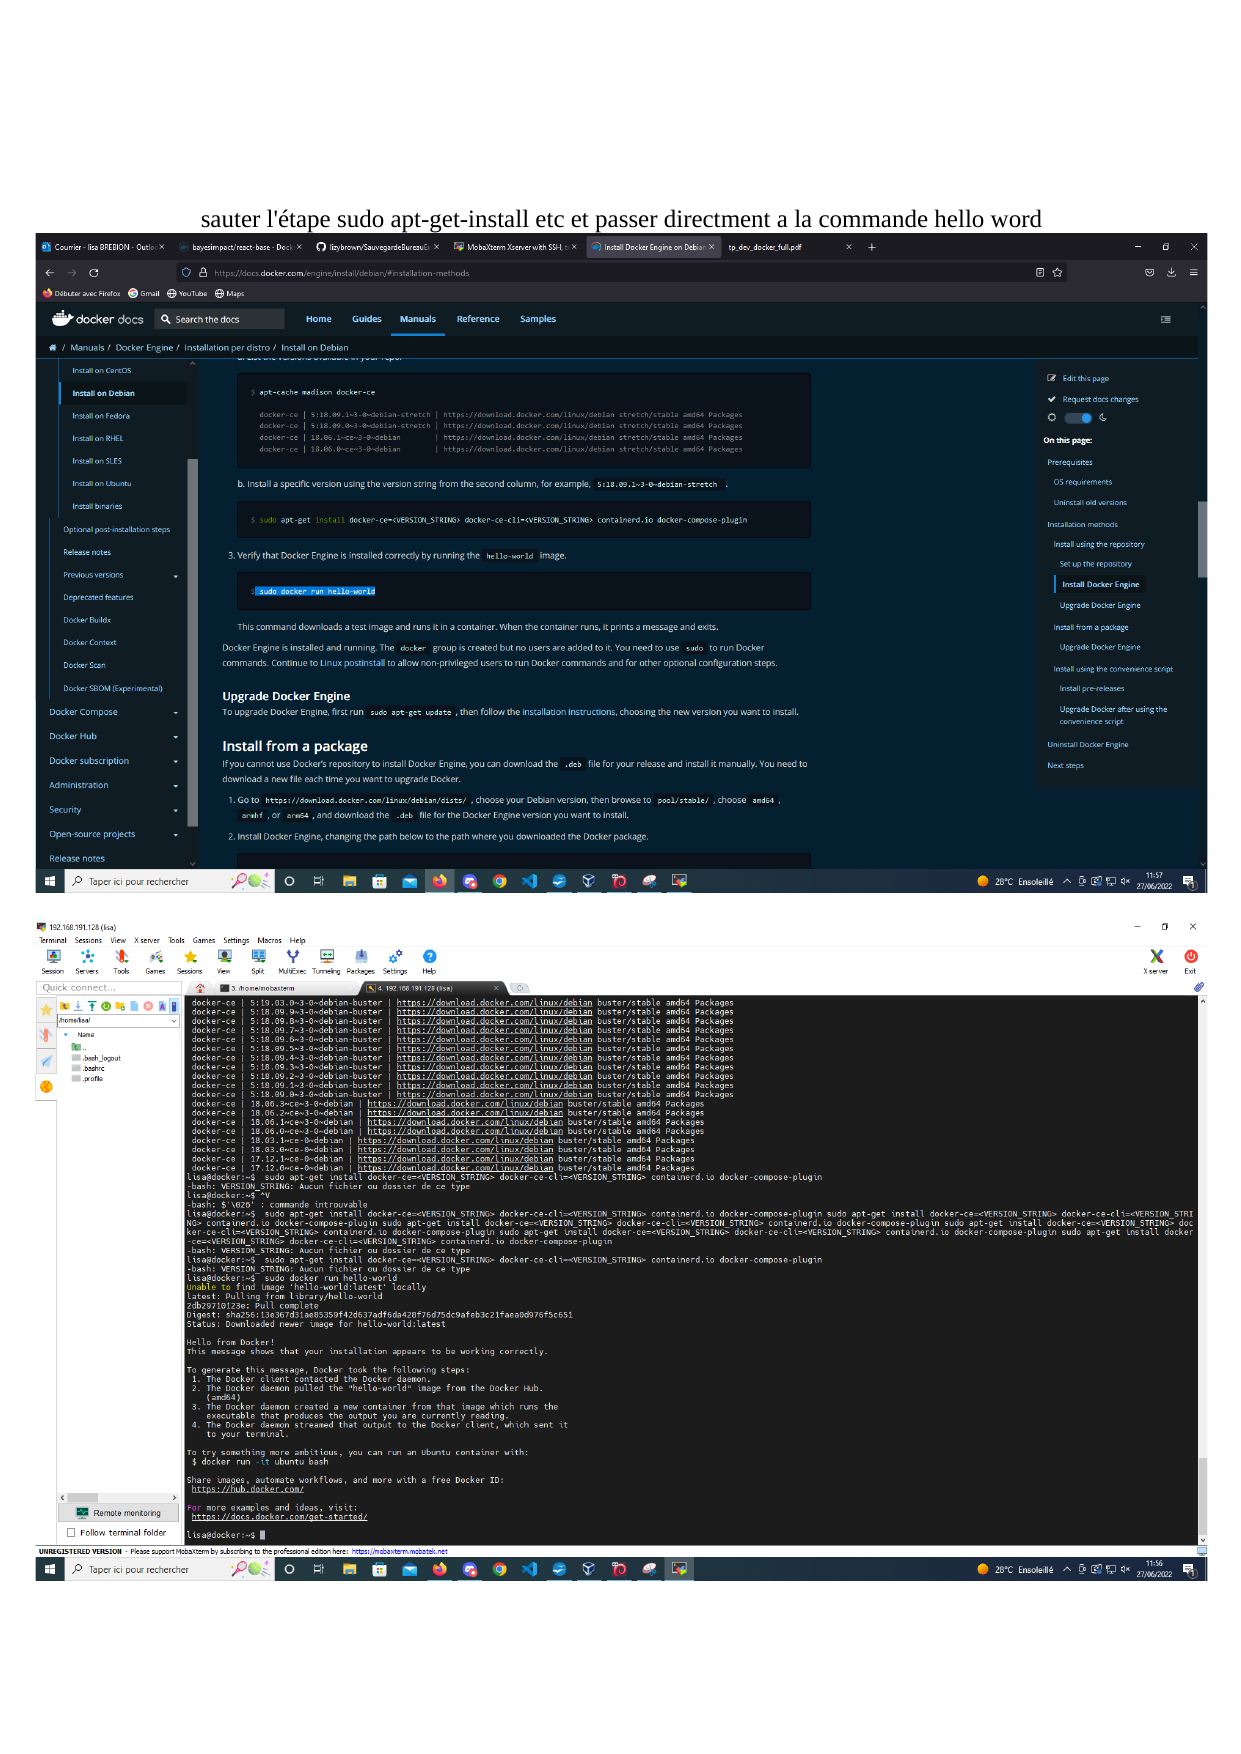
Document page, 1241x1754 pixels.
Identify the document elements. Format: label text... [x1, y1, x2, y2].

picture [35, 921, 1208, 1581]
text sauter l'étape sudo apt-get-install etc et passer directment a la commande hello word [36, 204, 1207, 233]
picture [35, 233, 1208, 893]
